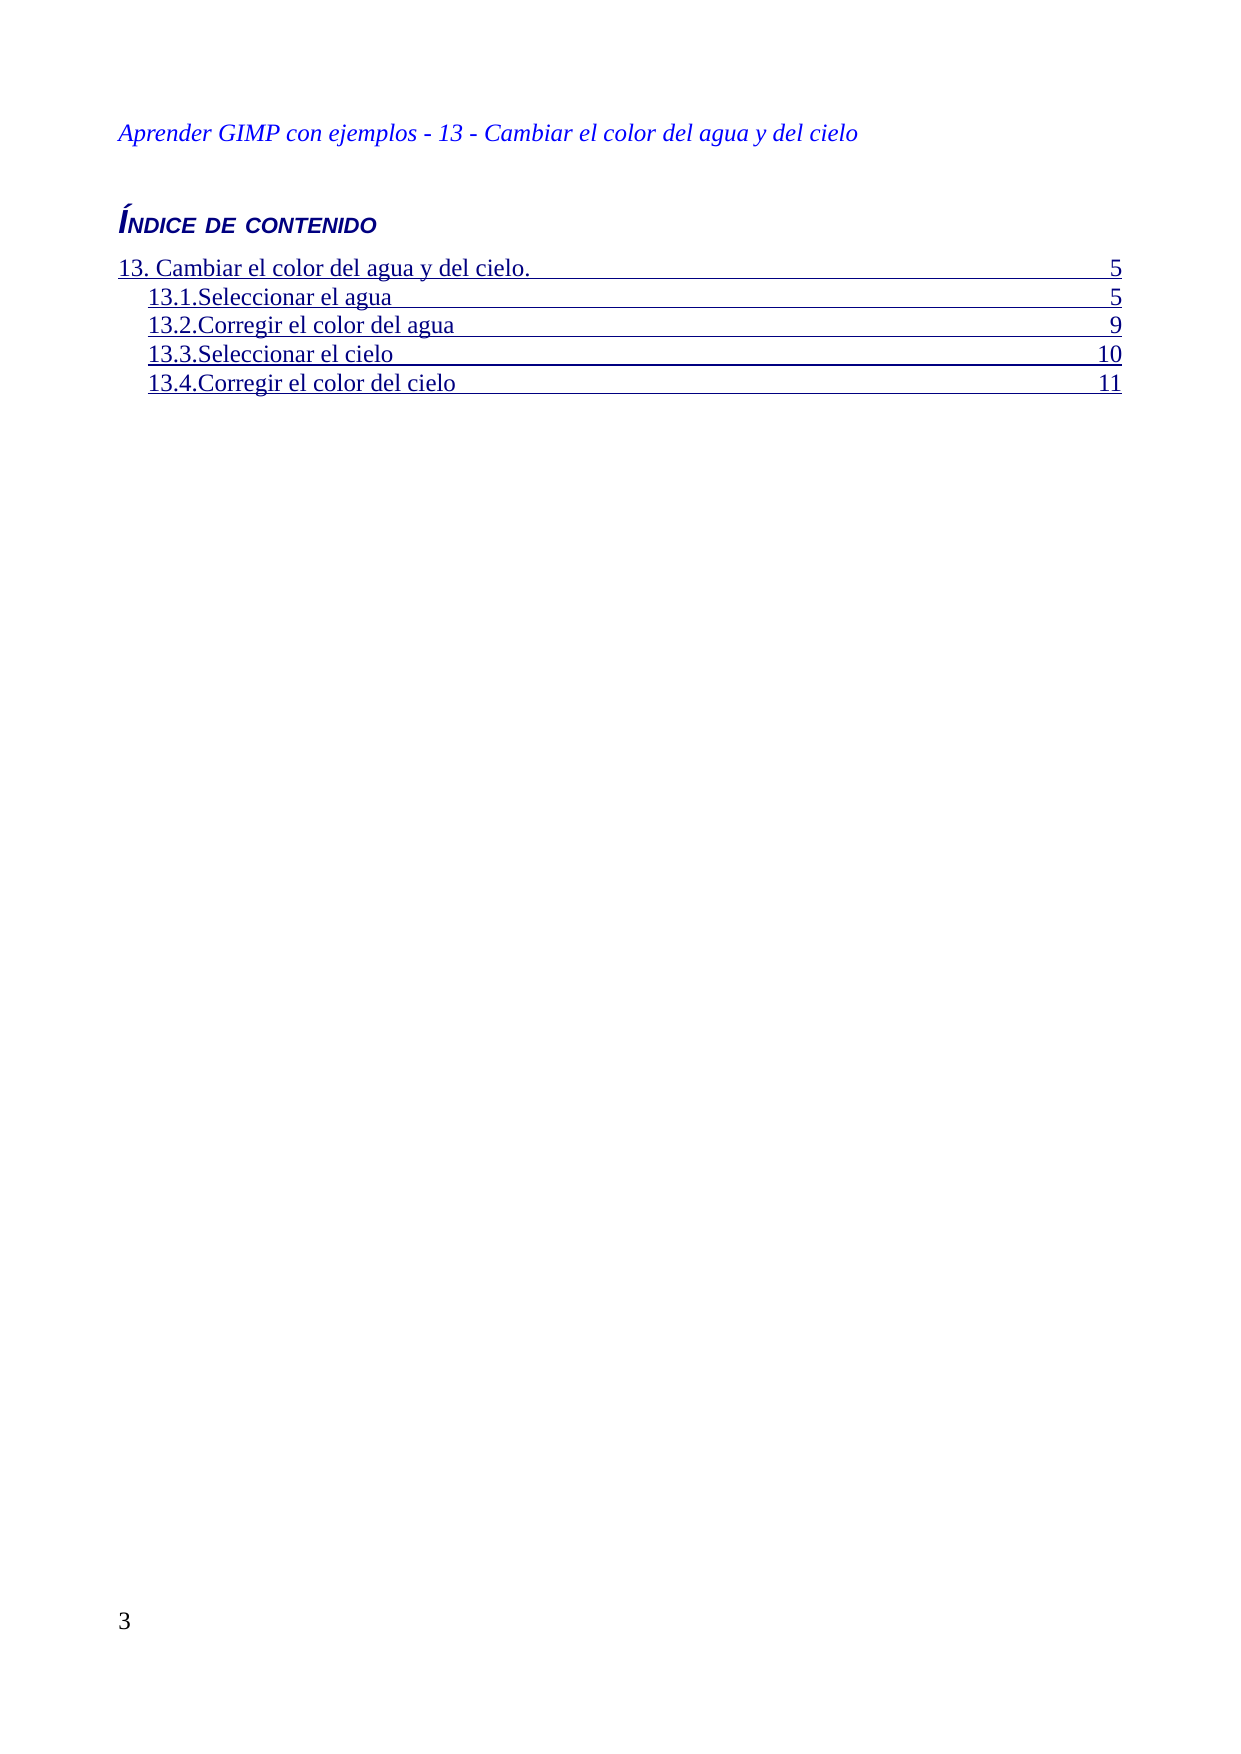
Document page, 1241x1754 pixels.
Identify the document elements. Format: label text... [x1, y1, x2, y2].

text 13. Cambiar el color del agua y del cielo. 5 [118, 253, 1122, 278]
text 13.3.Seleccionar el cielo 10 [148, 339, 1122, 364]
subtitle Índice de contenido [118, 202, 1122, 241]
text 13.2.Corregir el color del agua 9 [148, 311, 1122, 336]
text 13.1.Seleccionar el agua 5 [148, 282, 1122, 307]
text 13.4.Corregir el color del cielo 11 [148, 368, 1122, 393]
